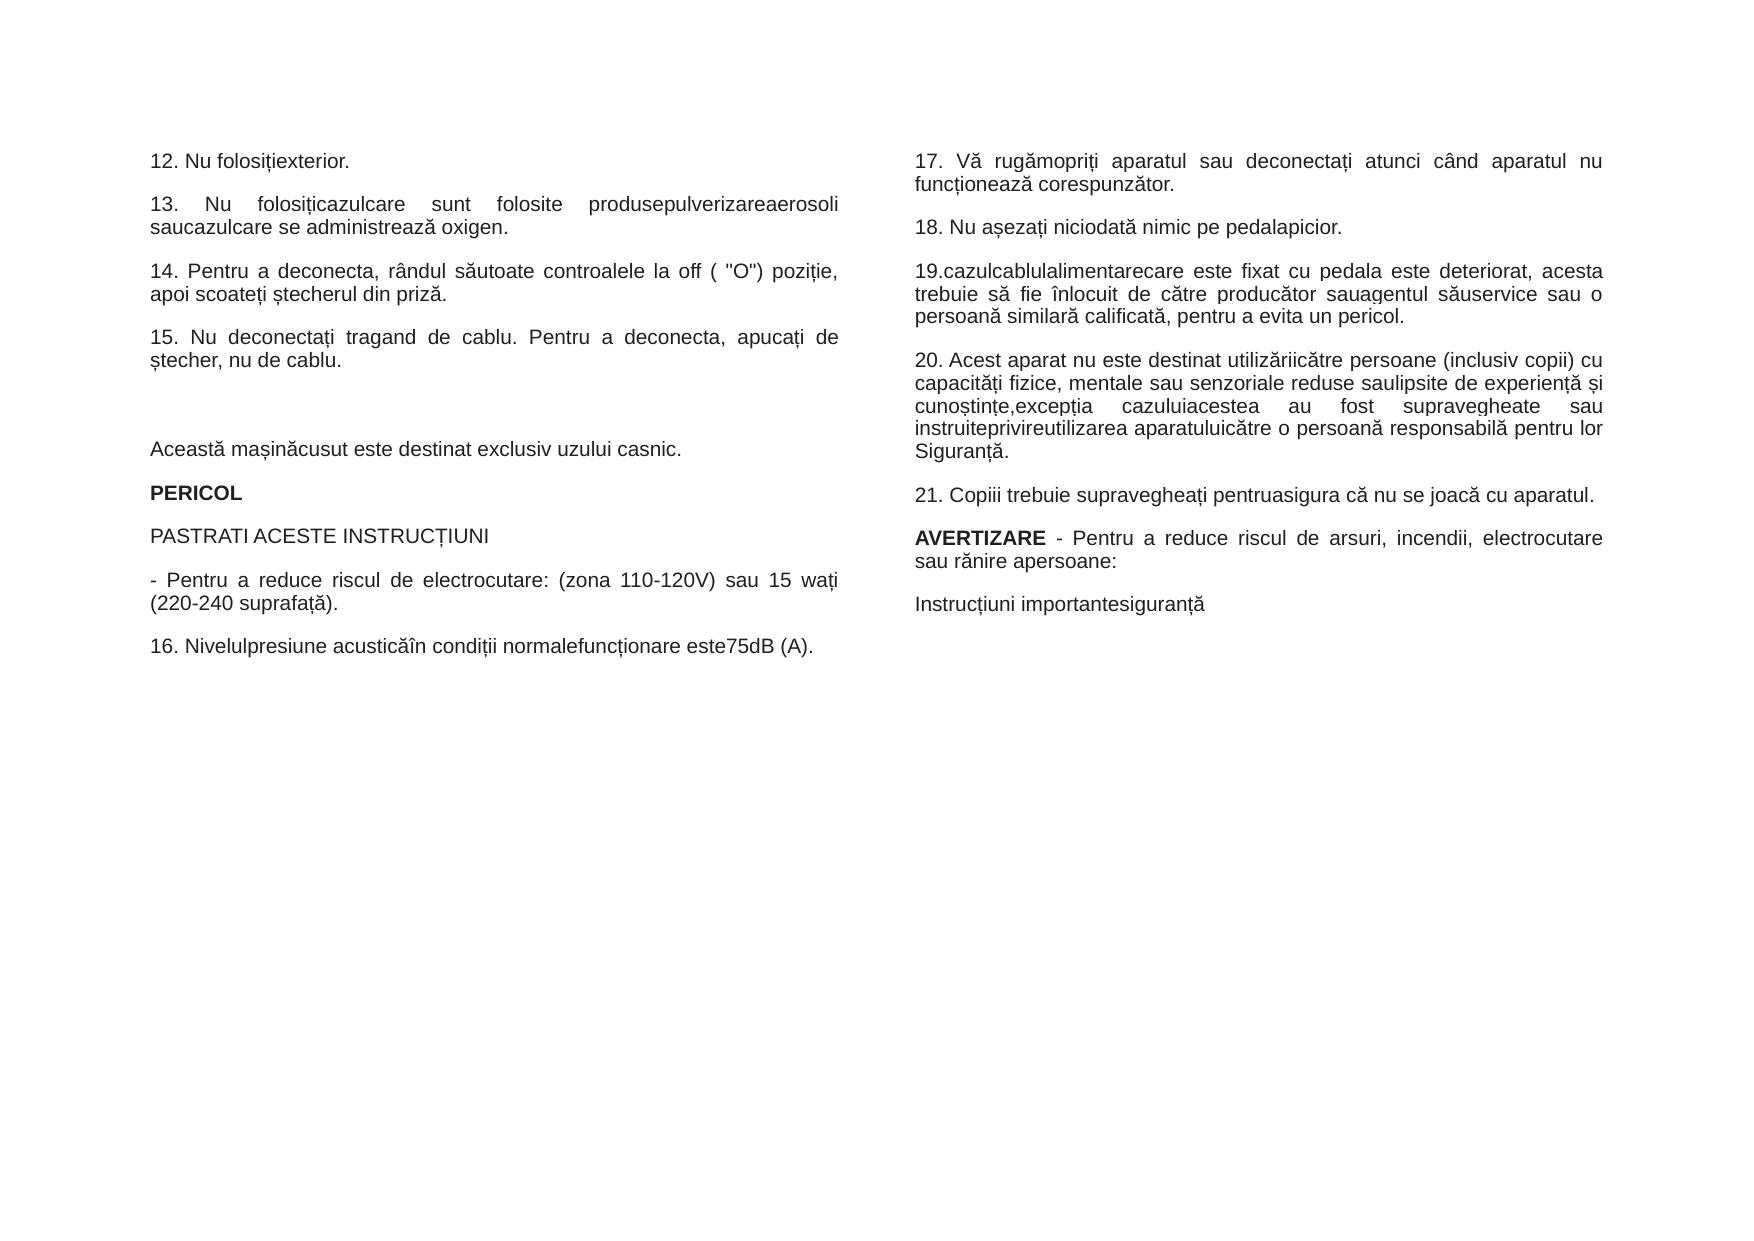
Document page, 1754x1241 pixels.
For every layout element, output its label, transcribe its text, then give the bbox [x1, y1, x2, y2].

text 20. Acest aparat nu este destinat utilizăriicătre persoane (inclusiv copii) cu capacități fizice, mentale sau senzoriale reduse saulipsite de experiență și cunoștințe,excepția cazuluiacestea au fost supravegheate sau instruiteprivireutilizarea aparatuluicătre o persoană responsabilă pentru lor Siguranță. [914, 349, 1604, 463]
text 21. Copiii trebuie supravegheați pentruasigura că nu se joacă cu aparatul. [914, 484, 1604, 507]
text 17. Vă rugămopriți aparatul sau deconectați atunci când aparatul nu funcționează corespunzător. [914, 150, 1604, 196]
text 12. Nu folosițiexterior. [150, 150, 839, 173]
text - Pentru a reduce riscul de electrocutare: (zona 110-120V) sau 15 wați (220-240 suprafață). [150, 569, 839, 614]
text Instrucțiuni importantesiguranță [914, 594, 1604, 616]
text PERICOL [150, 482, 839, 505]
text PASTRATI ACESTE INSTRUCȚIUNI [150, 526, 839, 548]
text AVERTIZARE - Pentru a reduce riscul de arsuri, incendii, electrocutare sau rănire apersoane: [914, 527, 1604, 573]
text 18. Nu așezați niciodată nimic pe pedalapicior. [914, 216, 1604, 239]
text Această mașinăcusut este destinat exclusiv uzului casnic. [150, 438, 839, 461]
text 16. Nivelulpresiune acusticăîn condiții normalefuncționare este75dB (A). [150, 635, 839, 658]
text 13. Nu folosițicazulcare sunt folosite produsepulverizareaerosoli saucazulcare se administrează oxigen. [150, 193, 839, 239]
text 14. Pentru a deconecta, rândul săutoate controalele la off ( "O") poziție, apoi scoateți ștecherul din priză. [150, 260, 839, 305]
text 15. Nu deconectați tragand de cablu. Pentru a deconecta, apucați de ștecher, nu de cablu. [150, 326, 839, 372]
text GB [150, 679, 1604, 702]
text 19.cazulcablulalimentarecare este fixat cu pedala este deteriorat, acesta trebuie să fie înlocuit de către producător sauagentul săuservice sau o persoană similară calificată, pentru a evita un pericol. [914, 260, 1604, 328]
